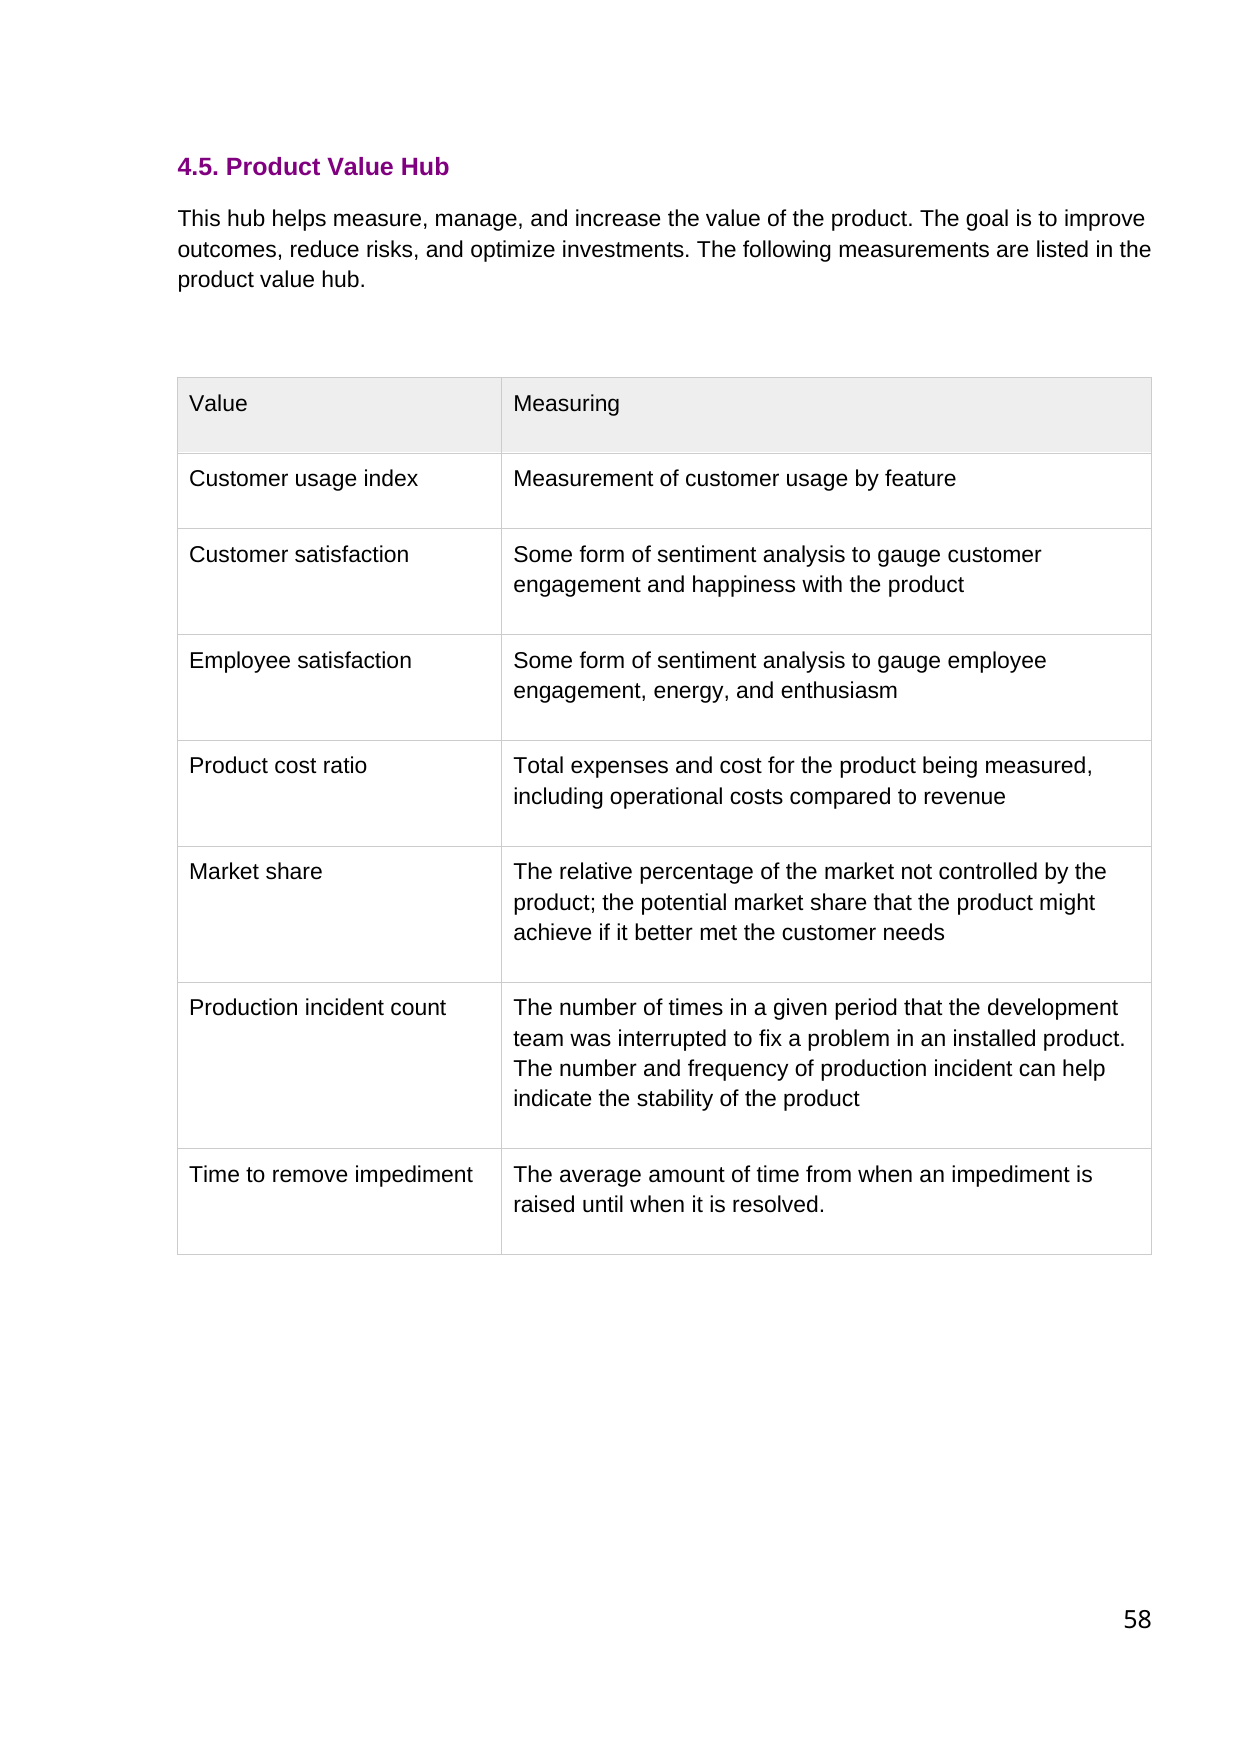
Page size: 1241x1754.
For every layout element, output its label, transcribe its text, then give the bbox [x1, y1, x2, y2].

table_cell Time to remove impediment [178, 1149, 501, 1254]
table_cell Customer satisfaction [178, 529, 501, 634]
table_cell The number of times in a given period that the development team was interrupted to fix a problem in an installed product. The number and frequency of production incident can help indicate the stability of the product [502, 983, 1151, 1148]
table_cell Product cost ratio [178, 741, 501, 846]
table_cell Measurement of customer usage by feature [502, 454, 1151, 528]
table_cell Total expenses and cost for the product being measured, including operational costs compared to revenue [502, 741, 1151, 846]
table_header Measuring [502, 378, 1151, 452]
table_cell Production incident count [178, 983, 501, 1148]
text This hub helps measure, manage, and increase the value of the product. The goal is to improve outcomes, reduce risks, and optimize investments. The following measurements are listed in the product value hub. [177, 205, 1152, 292]
subtitle 4.5. Product Value Hub [177, 151, 1152, 180]
table_cell The relative percentage of the market not controlled by the product; the potential market share that the product might achieve if it better met the customer needs [502, 847, 1151, 982]
table_cell Employee satisfaction [178, 635, 501, 740]
table_cell Some form of sentiment analysis to gauge customer engagement and happiness with the product [502, 529, 1151, 634]
table_cell Market share [178, 847, 501, 982]
table_header Value [178, 378, 501, 452]
table_cell Some form of sentiment analysis to gauge employee engagement, energy, and enthusiasm [502, 635, 1151, 740]
table_cell The average amount of time from when an impediment is raised until when it is resolved. [502, 1149, 1151, 1254]
table_cell Customer usage index [178, 454, 501, 528]
